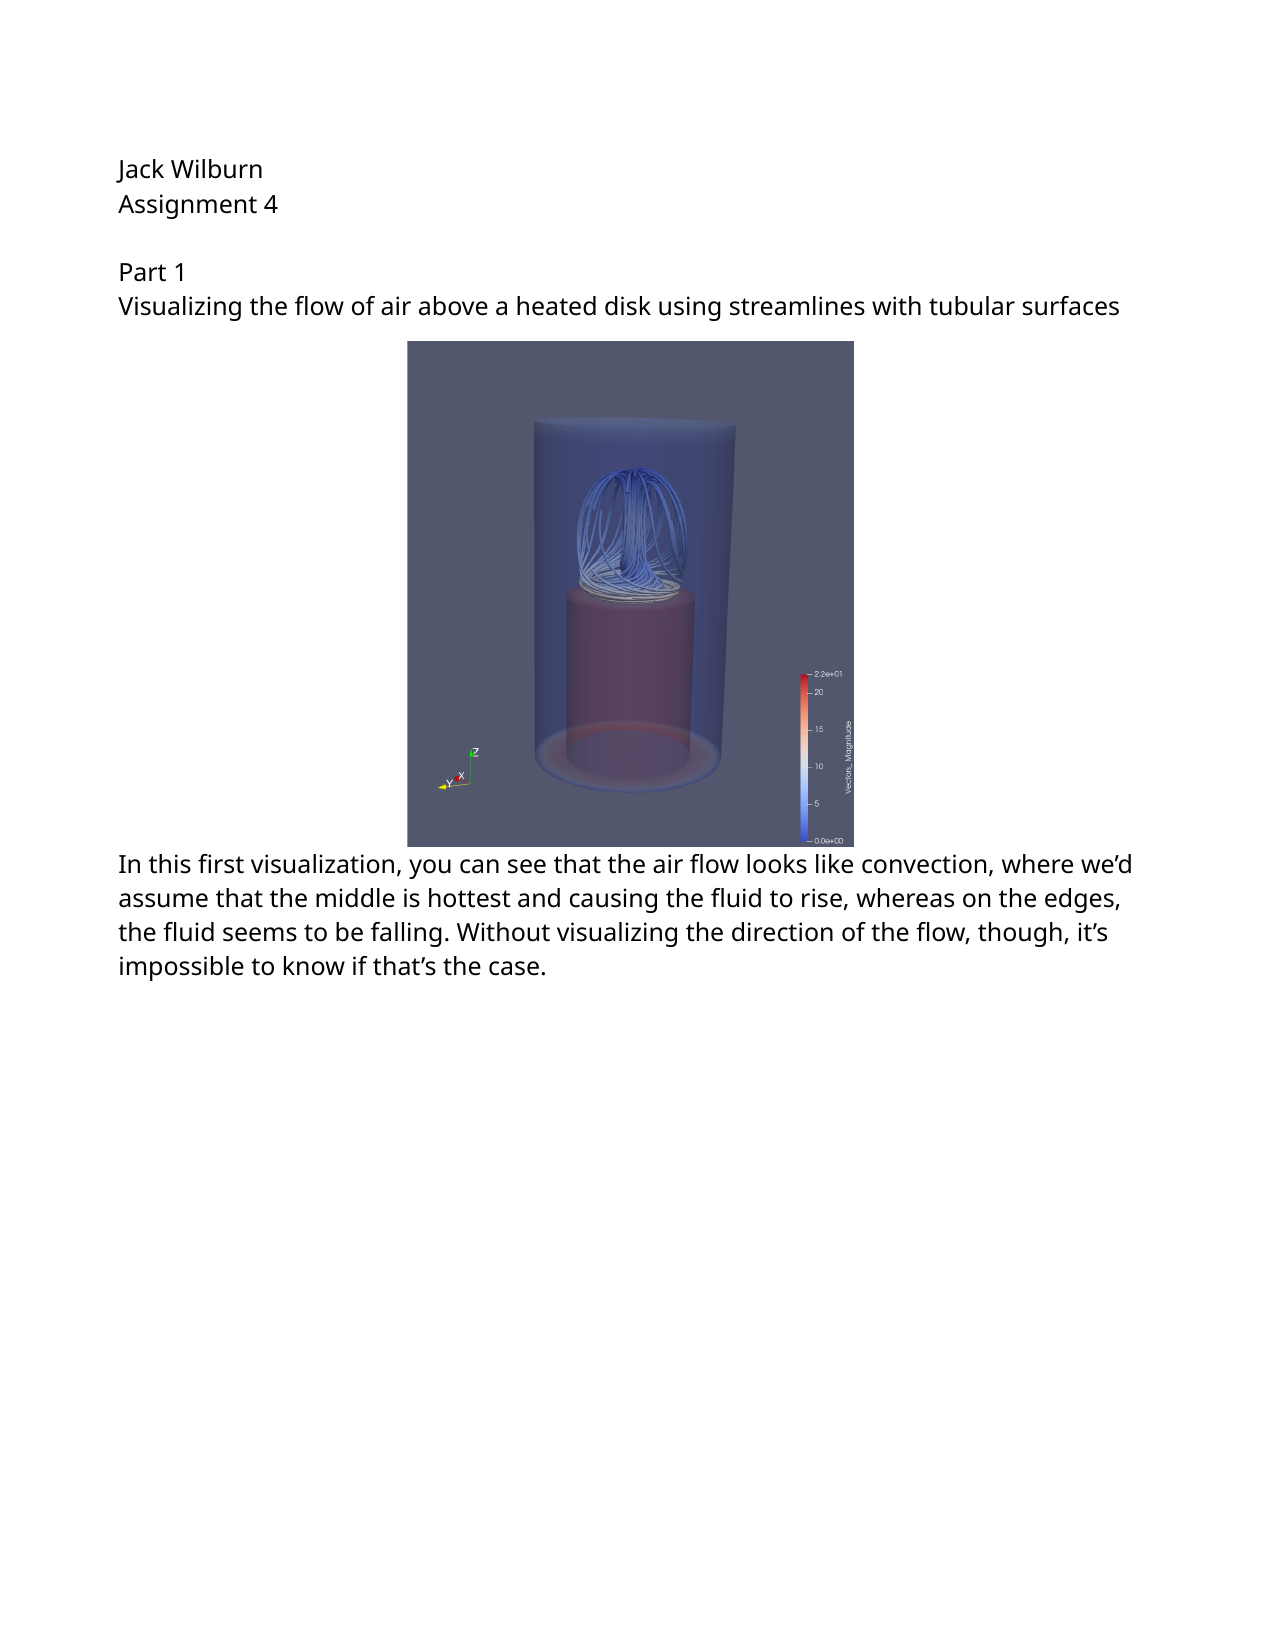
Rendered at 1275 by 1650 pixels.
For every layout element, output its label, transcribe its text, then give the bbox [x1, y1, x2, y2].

text Part 1 [118, 254, 1157, 288]
picture [407, 341, 854, 847]
text Assignment 4 [118, 186, 1157, 220]
text Visualizing the flow of air above a heated disk using streamlines with tubular surfaces [118, 288, 1157, 322]
text Jack Wilburn [118, 152, 1157, 186]
text In this first visualization, you can see that the air flow looks like convection, where we’d assume that the middle is hottest and causing the fluid to rise, whereas on the edges, the fluid seems to be falling. Without visualizing the direction of the flow, though, it’s impossible to know if that’s the case. [118, 322, 1157, 983]
